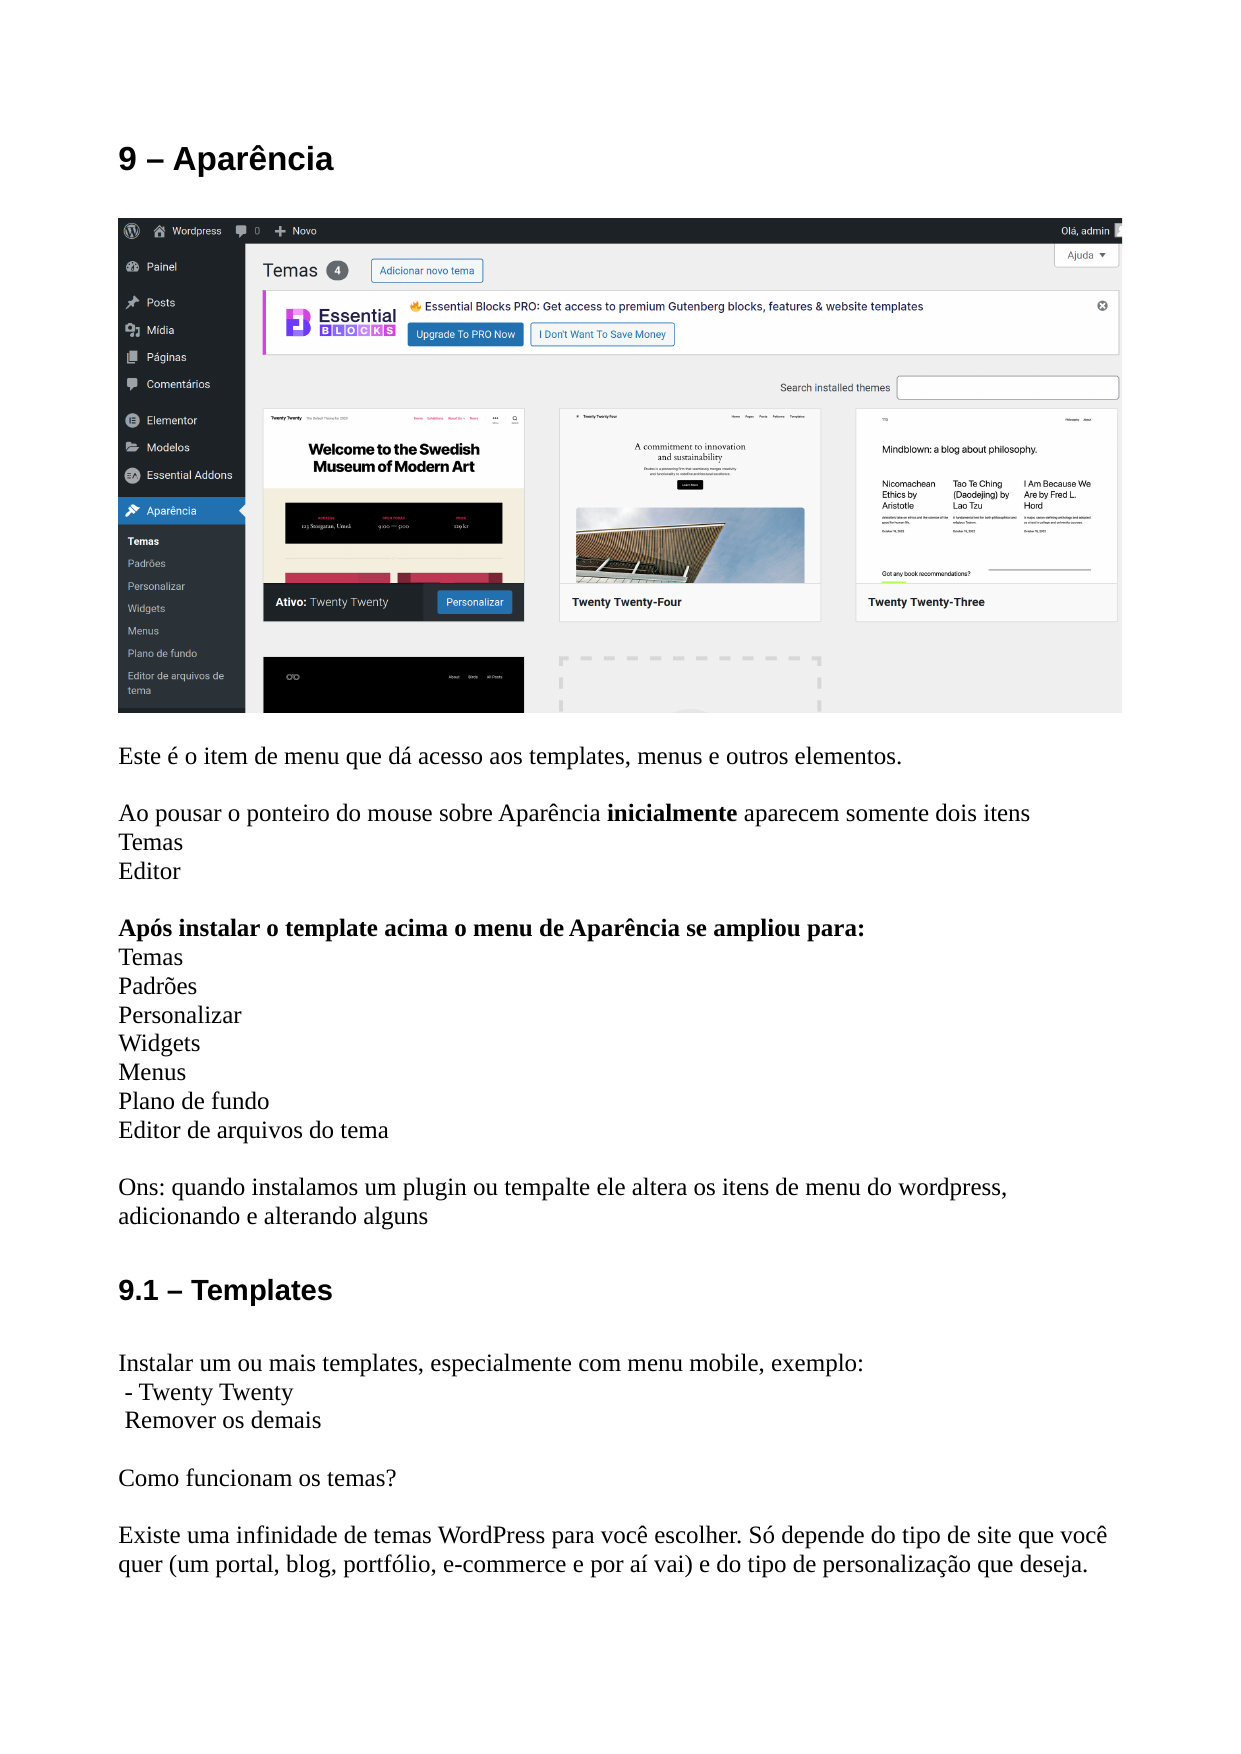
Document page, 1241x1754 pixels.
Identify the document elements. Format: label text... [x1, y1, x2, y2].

text Instalar um ou mais templates, especialmente com menu mobile, exemplo: [118, 1348, 1122, 1377]
picture [118, 218, 1123, 713]
text Temas [118, 942, 1122, 971]
text Menus [118, 1057, 1122, 1086]
text Editor [118, 856, 1122, 885]
text Ons: quando instalamos um plugin ou tempalte ele altera os itens de menu do wordpress, adicionando e alterando alguns [118, 1172, 1122, 1230]
text Remover os demais [118, 1405, 1122, 1434]
text Como funcionam os temas? [118, 1463, 1122, 1492]
text Padrões [118, 971, 1122, 1000]
text - Twenty Twenty [118, 1377, 1122, 1405]
text Editor de arquivos do tema [118, 1115, 1122, 1143]
text Existe uma infinidade de temas WordPress para você escolher. Só depende do tipo de site que você quer (um portal, blog, portfólio, e-commerce e por aí vai) e do tipo de personalização que deseja. [118, 1520, 1122, 1578]
subtitle 9.1 – Templates [118, 1273, 1122, 1307]
text Plano de fundo [118, 1086, 1122, 1115]
text Este é o item de menu que dá acesso aos templates, menus e outros elementos. [118, 741, 1122, 770]
text Após instalar o template acima o menu de Aparência se ampliou para: [118, 913, 1122, 942]
text Ao pousar o ponteiro do mouse sobre Aparência inicialmente aparecem somente dois itens [118, 798, 1122, 827]
subtitle 9 – Aparência [118, 139, 1122, 177]
text Personalizar [118, 1000, 1122, 1028]
text Temas [118, 827, 1122, 856]
text Widgets [118, 1028, 1122, 1057]
